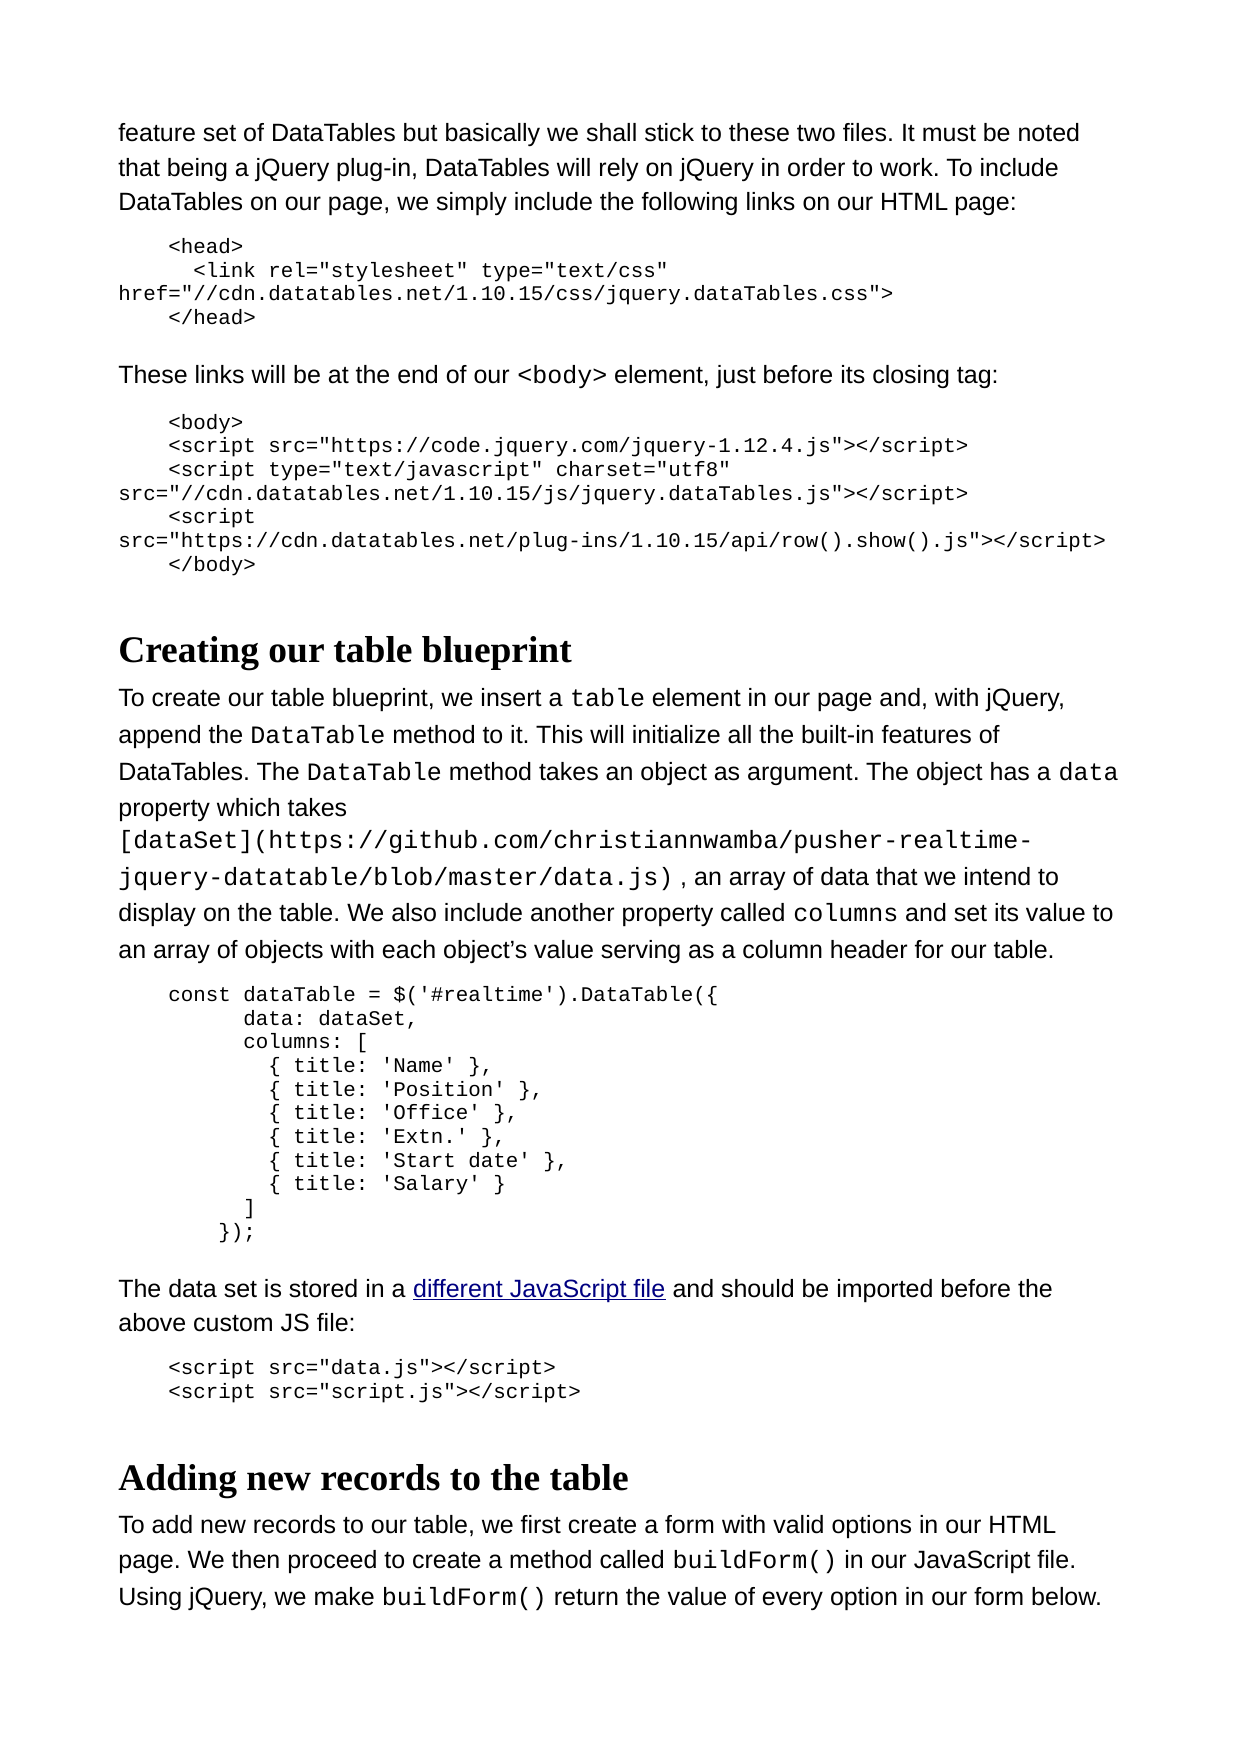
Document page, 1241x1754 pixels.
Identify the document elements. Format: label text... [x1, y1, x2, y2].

text The data set is stored in a different JavaScript file and should be imported before the above custom JS file: [118, 1274, 1122, 1337]
text { title: 'Extn.' }, [118, 1126, 1122, 1150]
text columns: [ [118, 1031, 1122, 1055]
text To create our table blueprint, we insert a table element in our page and, with jQuery, append the DataTable method to it. This will initialize all the built-in features of DataTables. The DataTable method takes an object as argument. The object has a data property which takes [dataSet](https://github.com/christiannwamba/pusher-realtime-jquery-datatable/blob/master/data.js) , an array of data that we intend to display on the table. We also include another property called columns and set its value to an array of objects with each object’s value serving as a column header for our table. [118, 683, 1122, 964]
text { title: 'Salary' } [118, 1173, 1122, 1197]
subtitle Creating our table blueprint [118, 628, 1122, 671]
text const dataTable = $('#realtime').DataTable({ [118, 984, 1122, 1008]
text These links will be at the end of our <body> element, just before its closing tag: [118, 360, 1122, 391]
text </head> [118, 307, 1122, 331]
text </body> [118, 554, 1122, 577]
text <head> [118, 236, 1122, 260]
subtitle Adding new records to the table [118, 1455, 1122, 1498]
text { title: 'Position' }, [118, 1079, 1122, 1102]
text <script src="https://code.jquery.com/jquery-1.12.4.js"></script> [118, 436, 1122, 459]
text <script src="script.js"></script> [118, 1381, 1122, 1404]
text To add new records to our table, we first create a form with valid options in our HTML page. We then proceed to create a method called buildForm() in our JavaScript file. Using jQuery, we make buildForm() return the value of every option in our form below. [118, 1511, 1122, 1613]
text <link rel="stylesheet" type="text/css" href="//cdn.datatables.net/1.10.15/css/jquery.dataTables.css"> [118, 260, 1122, 307]
text data: dataSet, [118, 1008, 1122, 1031]
text { title: 'Name' }, [118, 1055, 1122, 1079]
text <script type="text/javascript" charset="utf8" src="//cdn.datatables.net/1.10.15/js/jquery.dataTables.js"></script> [118, 459, 1122, 506]
text <script src="data.js"></script> [118, 1357, 1122, 1381]
text { title: 'Office' }, [118, 1102, 1122, 1126]
text { title: 'Start date' }, [118, 1150, 1122, 1173]
text <script src="https://cdn.datatables.net/plug-ins/1.10.15/api/row().show().js"></script> [118, 506, 1122, 554]
text ] [118, 1197, 1122, 1221]
text }); [118, 1221, 1122, 1244]
text <body> [118, 412, 1122, 436]
text feature set of DataTables but basically we shall stick to these two files. It must be noted that being a jQuery plug-in, DataTables will rely on jQuery in order to work. To include DataTables on our page, we simply include the following links on our HTML page: [118, 118, 1122, 216]
